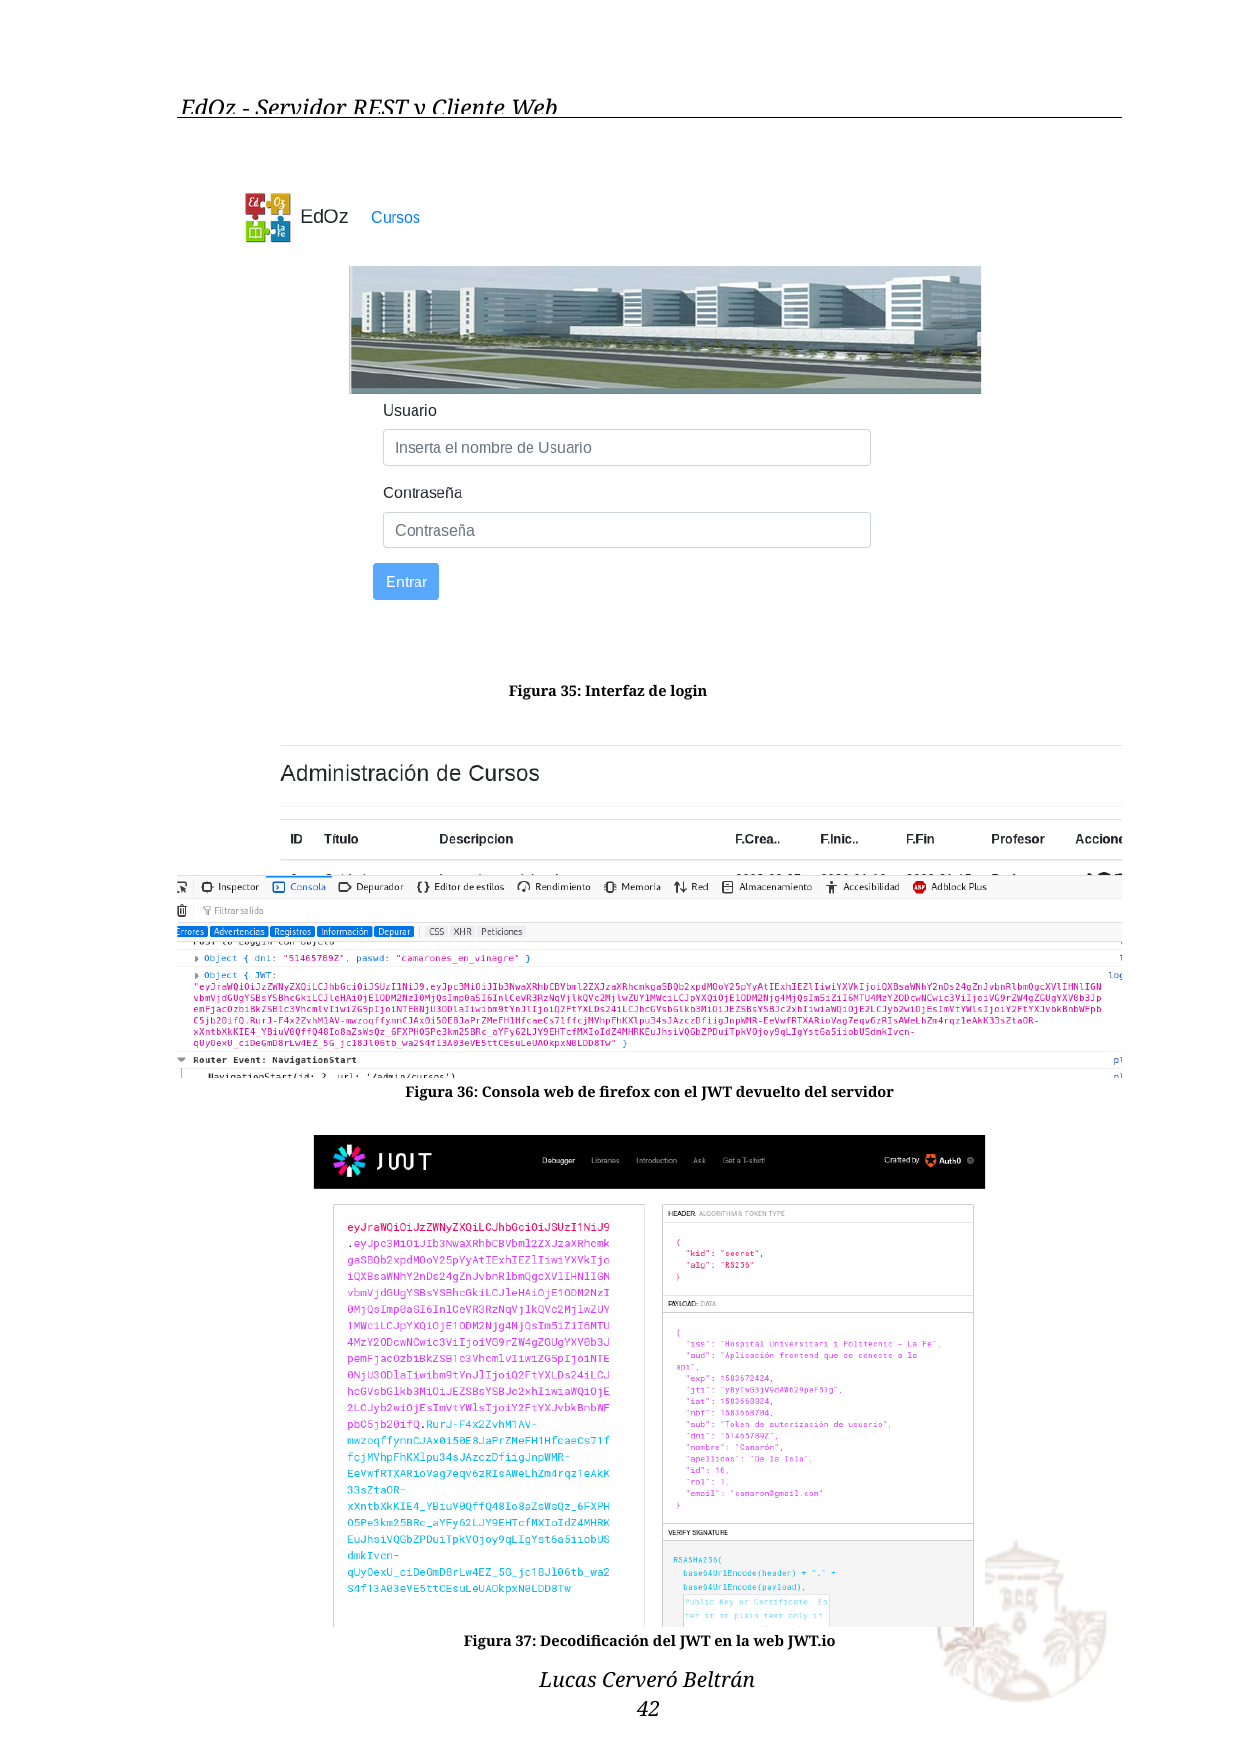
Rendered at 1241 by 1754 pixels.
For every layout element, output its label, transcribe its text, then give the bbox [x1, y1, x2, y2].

text Figura 35: Interfaz de login [234, 677, 981, 700]
picture [177, 735, 1123, 1078]
picture [313, 1135, 986, 1627]
picture [234, 186, 982, 677]
text Figura 37: Decodificación del JWT en la web JWT.io [314, 1627, 985, 1651]
text Figura 36: Consola web de firefox con el JWT devuelto del servidor [177, 1078, 1122, 1101]
